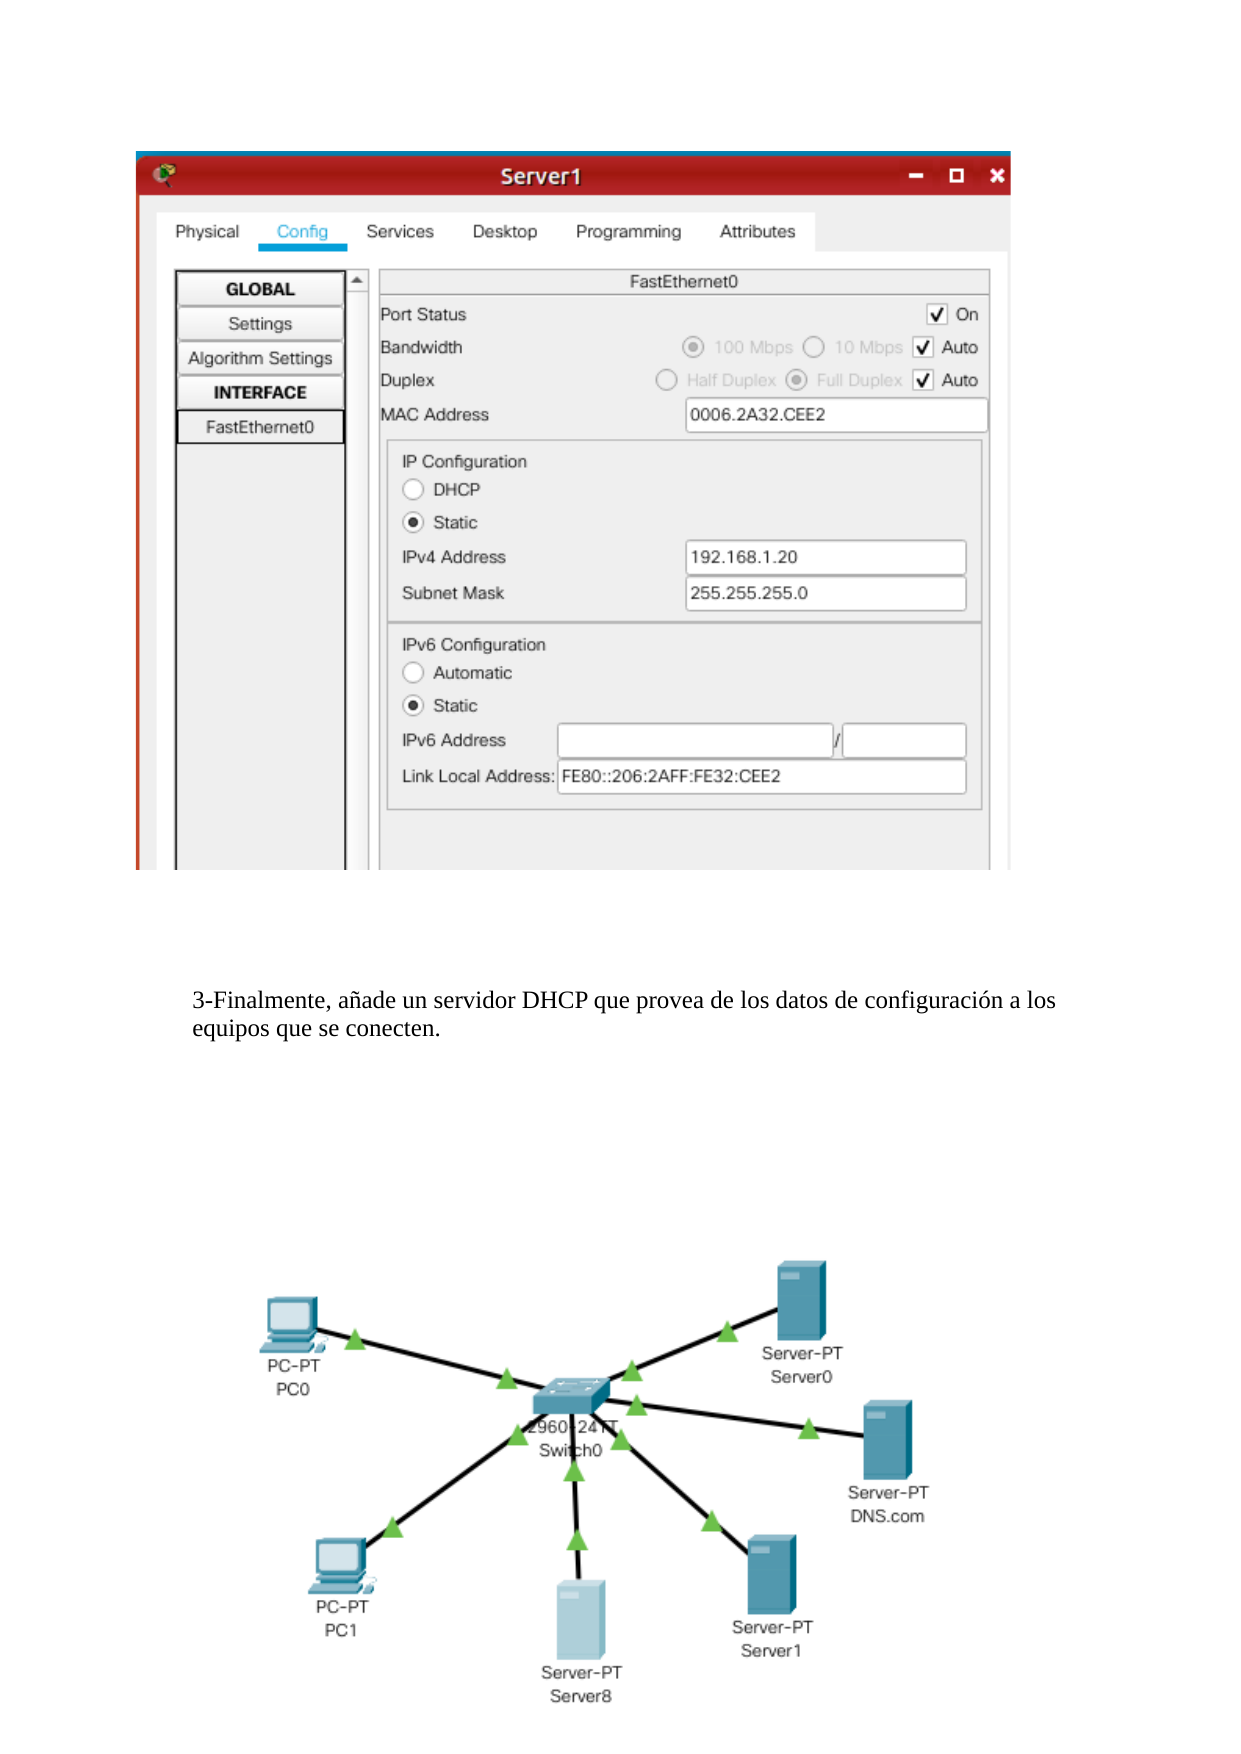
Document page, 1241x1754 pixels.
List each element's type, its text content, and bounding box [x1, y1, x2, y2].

text 3-Finalmente, añade un servidor DHCP que provea de los datos de configuración a los equipos que se conecten. [118, 985, 1122, 1042]
picture [135, 156, 1011, 870]
picture [166, 1203, 974, 1754]
